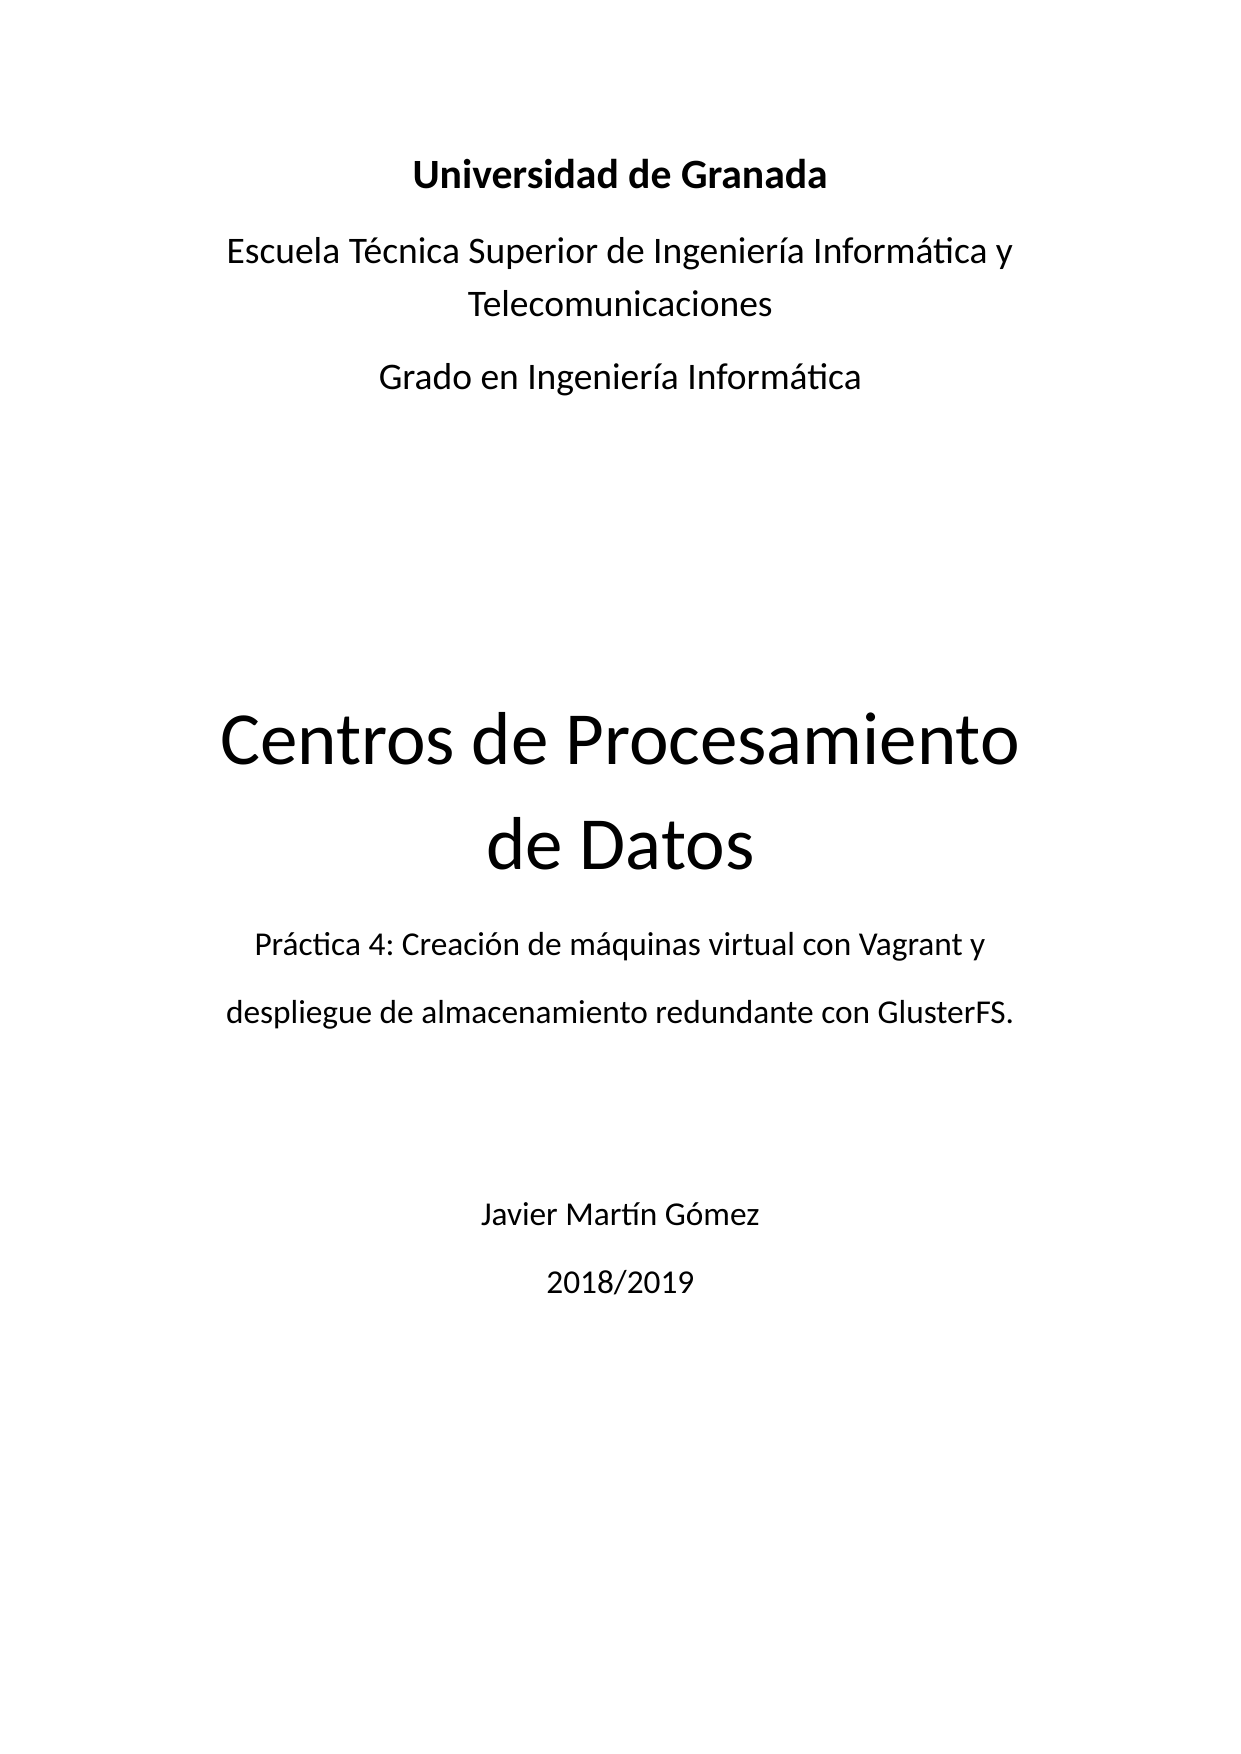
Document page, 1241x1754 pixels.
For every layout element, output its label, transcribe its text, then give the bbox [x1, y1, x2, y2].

text Grado en Ingeniería Informática [177, 353, 1063, 399]
text 2018/2019 [177, 1261, 1063, 1302]
text Escuela Técnica Superior de Ingeniería Informática y Telecomunicaciones [177, 227, 1063, 325]
text Javier Martín Gómez [177, 1193, 1063, 1234]
text Práctica 4: Creación de máquinas virtual con Vagrant y [177, 923, 1063, 964]
text despliegue de almacenamiento redundante con GlusterFS. [177, 991, 1063, 1031]
text Universidad de Granada [177, 148, 1063, 198]
text Centros de Procesamiento de Datos [177, 692, 1063, 888]
